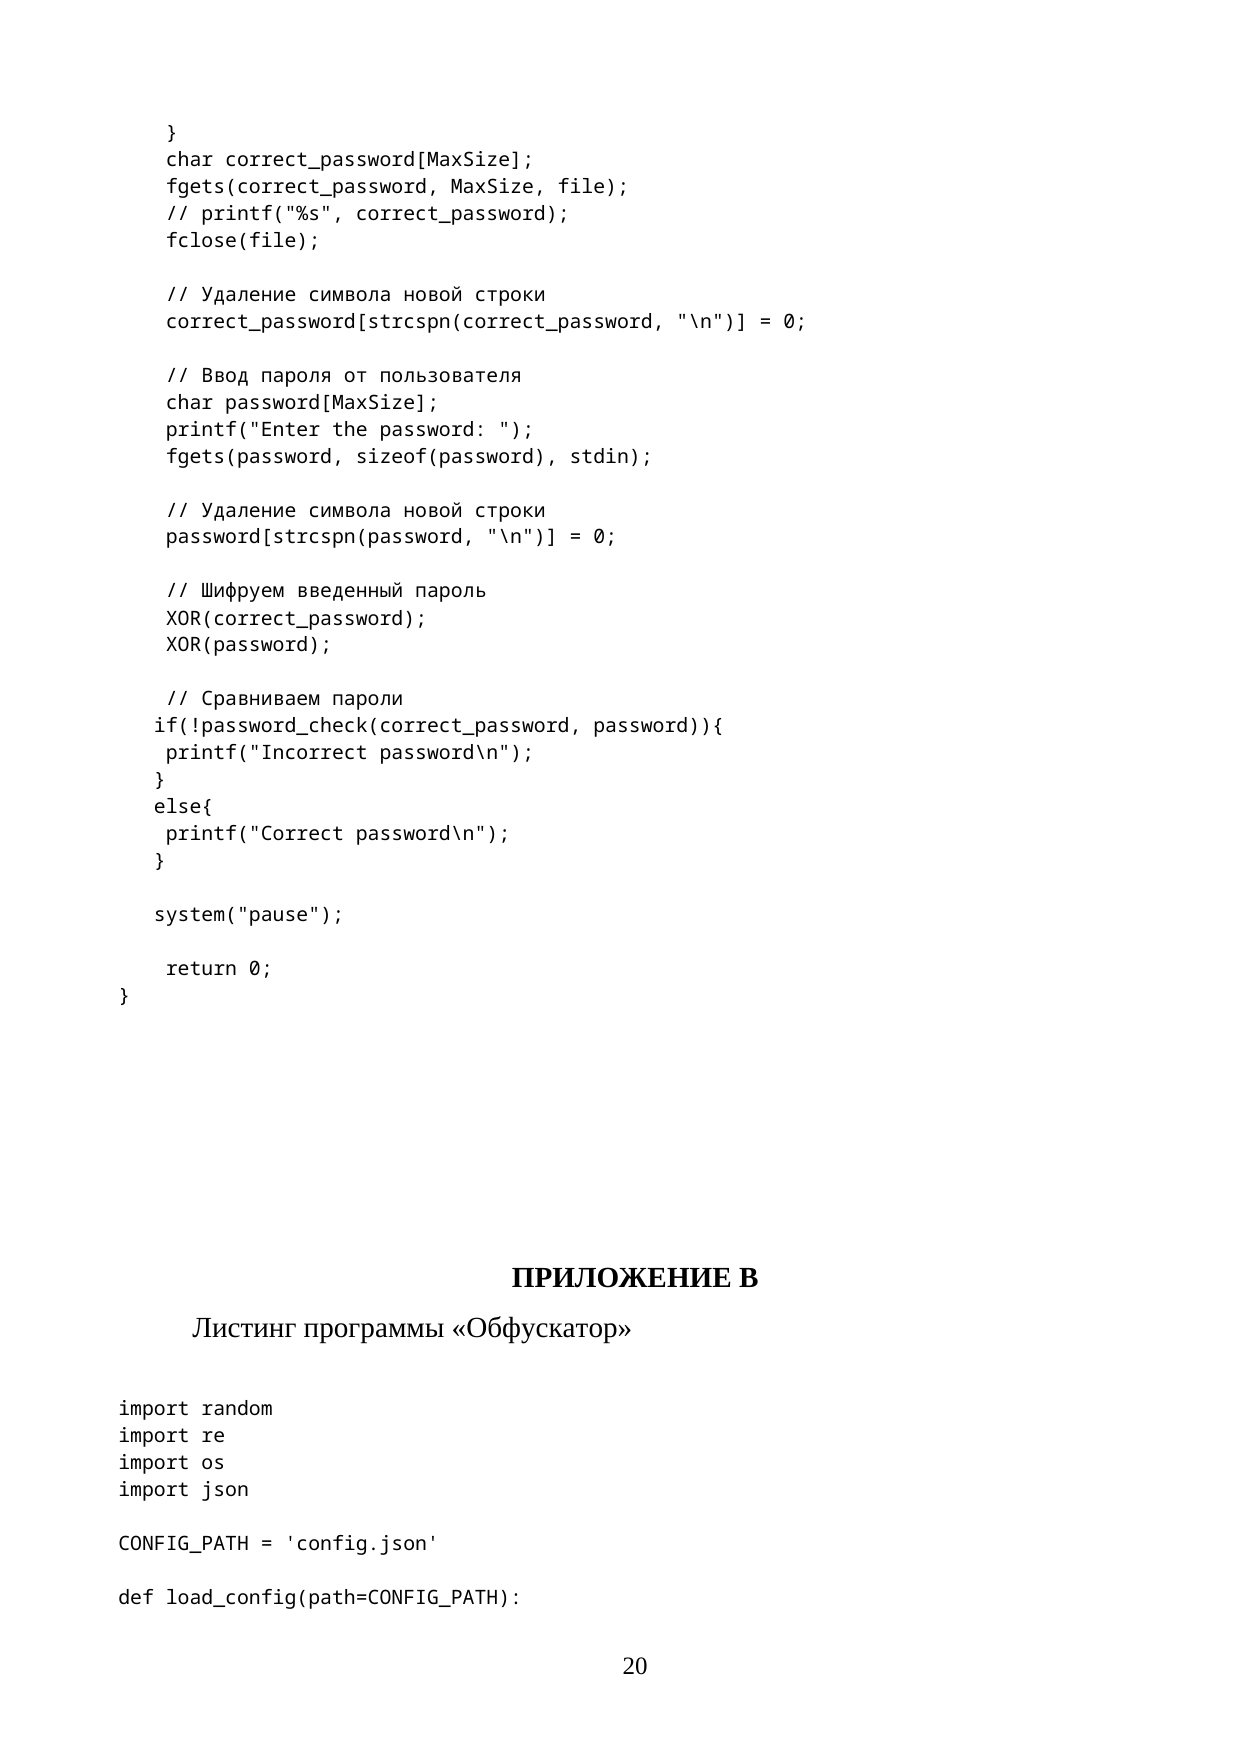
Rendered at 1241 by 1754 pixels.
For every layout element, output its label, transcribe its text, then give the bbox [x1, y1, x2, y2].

subtitle ПРИЛОЖЕНИЕ B [118, 1260, 1152, 1293]
text printf("Correct password\n"); [118, 819, 1152, 847]
text else{ [118, 793, 1152, 819]
text def load_config(path=CONFIG_PATH): [118, 1583, 1152, 1610]
text // Сравниваем пароли [118, 685, 1152, 712]
text XOR(correct_password); [118, 604, 1152, 631]
text char password[MaxSize]; [118, 388, 1152, 415]
text // Удаление символа новой строки [118, 496, 1152, 523]
text // printf("%s", correct_password); [118, 199, 1152, 226]
text } [118, 981, 1152, 1008]
text import re [118, 1421, 1152, 1448]
text return 0; [118, 954, 1152, 981]
text } [118, 766, 1152, 793]
text fclose(file); [118, 226, 1152, 253]
text // Ввод пароля от пользователя [118, 361, 1152, 388]
text } [118, 118, 1152, 145]
text } [118, 847, 1152, 873]
text char correct_password[MaxSize]; [118, 145, 1152, 172]
text // Шифруем введенный пароль [118, 577, 1152, 604]
text import json [118, 1475, 1152, 1502]
text system("pause"); [118, 901, 1152, 927]
text import random [118, 1394, 1152, 1421]
text correct_password[strcspn(correct_password, "\n")] = 0; [118, 307, 1152, 334]
text // Удаление символа новой строки [118, 280, 1152, 307]
text Листинг программы «Обфускатор» [118, 1310, 1152, 1344]
text fgets(password, sizeof(password), stdin); [118, 442, 1152, 469]
text CONFIG_PATH = 'config.json' [118, 1529, 1152, 1556]
text password[strcspn(password, "\n")] = 0; [118, 523, 1152, 550]
text printf("Incorrect password\n"); [118, 739, 1152, 766]
text printf("Enter the password: "); [118, 415, 1152, 442]
text XOR(password); [118, 631, 1152, 658]
text if(!password_check(correct_password, password)){ [118, 712, 1152, 739]
text import os [118, 1448, 1152, 1475]
text fgets(correct_password, MaxSize, file); [118, 172, 1152, 199]
